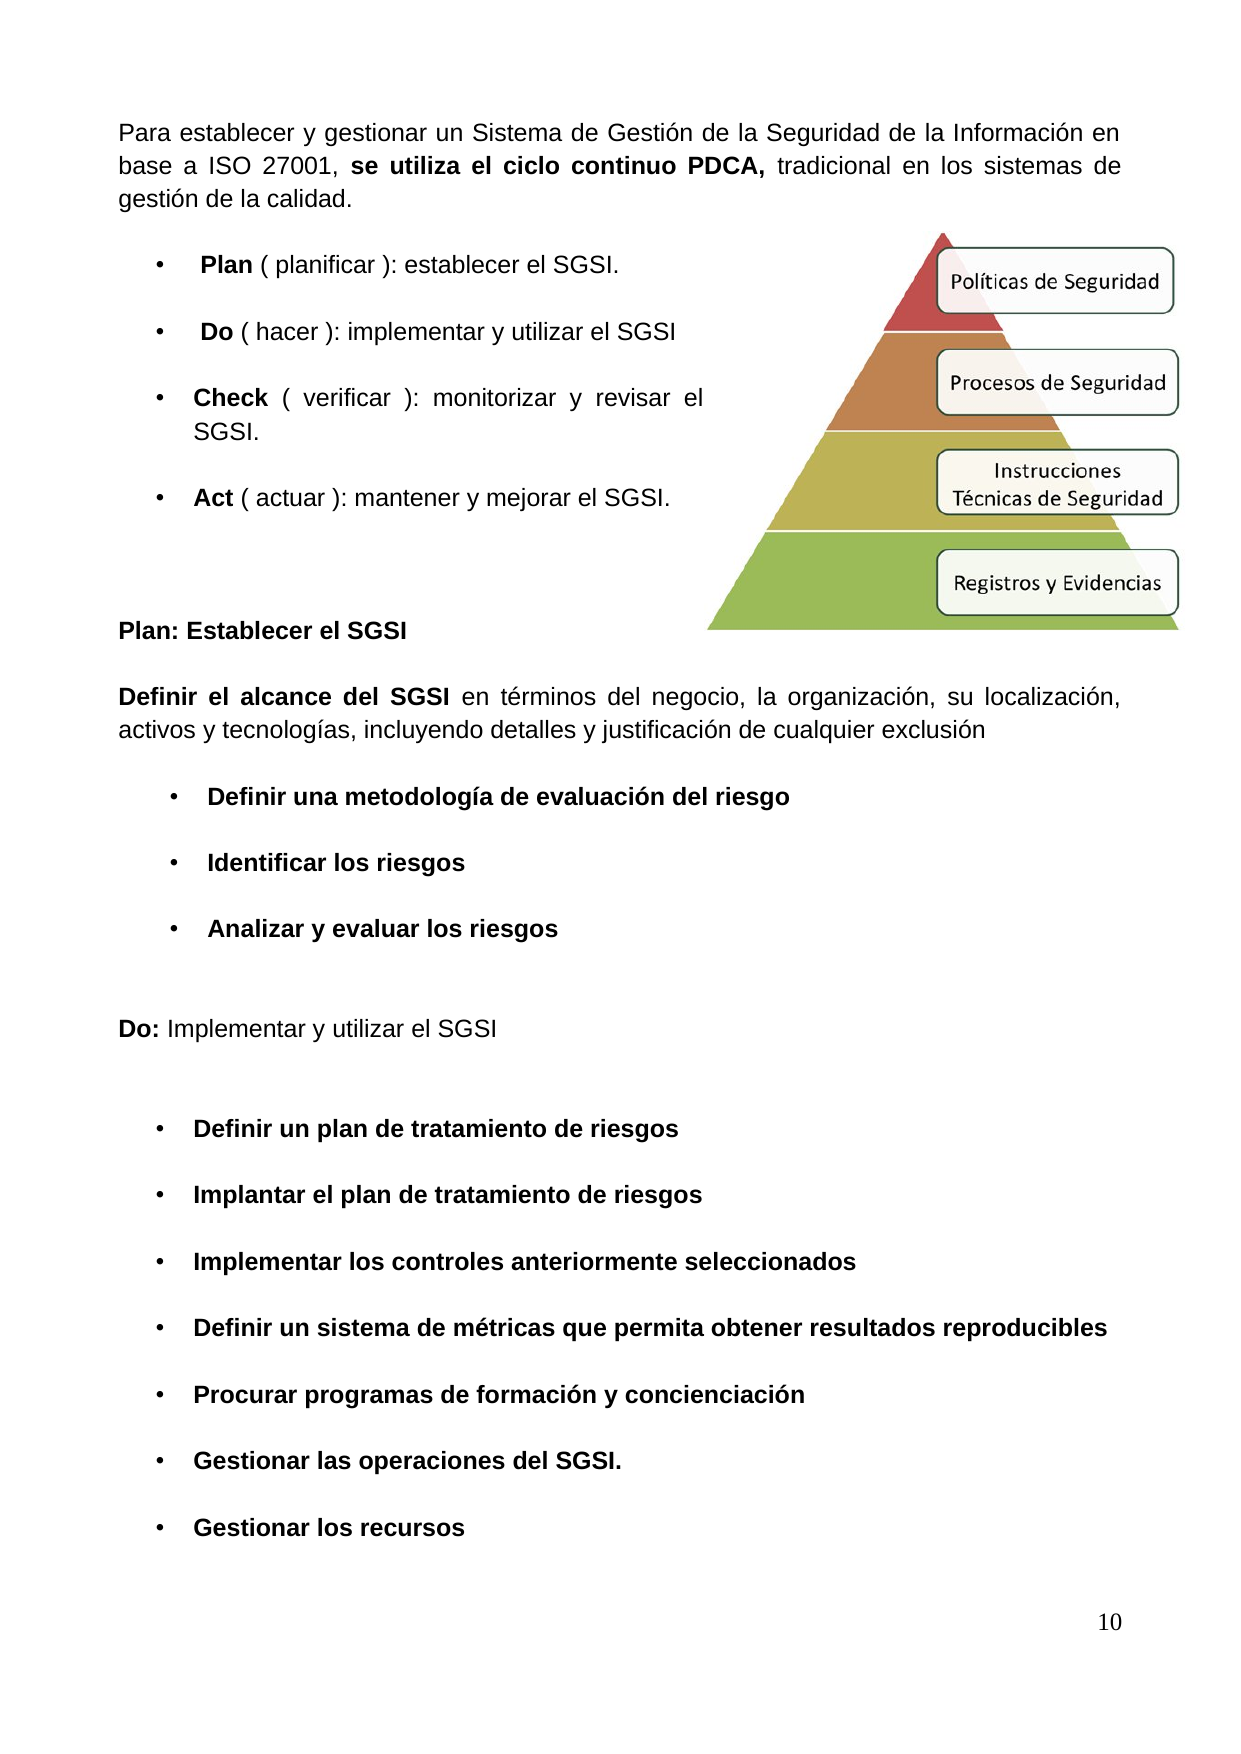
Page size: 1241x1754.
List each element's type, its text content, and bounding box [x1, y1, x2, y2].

title Procurar programas de formación y concienciación [156, 1380, 1122, 1408]
title Definir un plan de tratamiento de riesgos [156, 1114, 1122, 1143]
title Identificar los riesgos [169, 848, 1122, 877]
title Act ( actuar ): mantener y mejorar el SGSI. [156, 483, 704, 512]
title Check ( verificar ): monitorizar y revisar el SGSI. [156, 383, 704, 445]
title Implementar los controles anteriormente seleccionados [156, 1247, 1122, 1276]
title Gestionar las operaciones del SGSI. [156, 1446, 1122, 1475]
title Plan ( planificar ): establecer el SGSI. [156, 251, 704, 279]
title Do: Implementar y utilizar el SGSI [118, 1014, 1122, 1043]
title Do ( hacer ): implementar y utilizar el SGSI [156, 317, 704, 346]
title Analizar y evaluar los riesgos [169, 914, 1122, 943]
picture [704, 231, 1186, 631]
title Gestionar los recursos [156, 1513, 1122, 1541]
title Implantar el plan de tratamiento de riesgos [156, 1180, 1122, 1209]
title Definir un sistema de métricas que permita obtener resultados reproducibles [156, 1313, 1122, 1342]
title ​Definir el alcance del SGSI en términos del negocio, la organización, su localización, activos y tecnologías, incluyendo detalles y justificación de cualquier exclusión [118, 682, 1122, 744]
title Plan: Establecer el SGSI [118, 616, 1122, 644]
title Definir una metodología de evaluación del riesgo [169, 781, 1122, 810]
title Para establecer y gestionar un Sistema de Gestión de la Seguridad de la Información en base a ISO 27001, se utiliza el ciclo continuo PDCA, tradicional en los sistemas de gestión de la calidad. [118, 118, 1122, 213]
